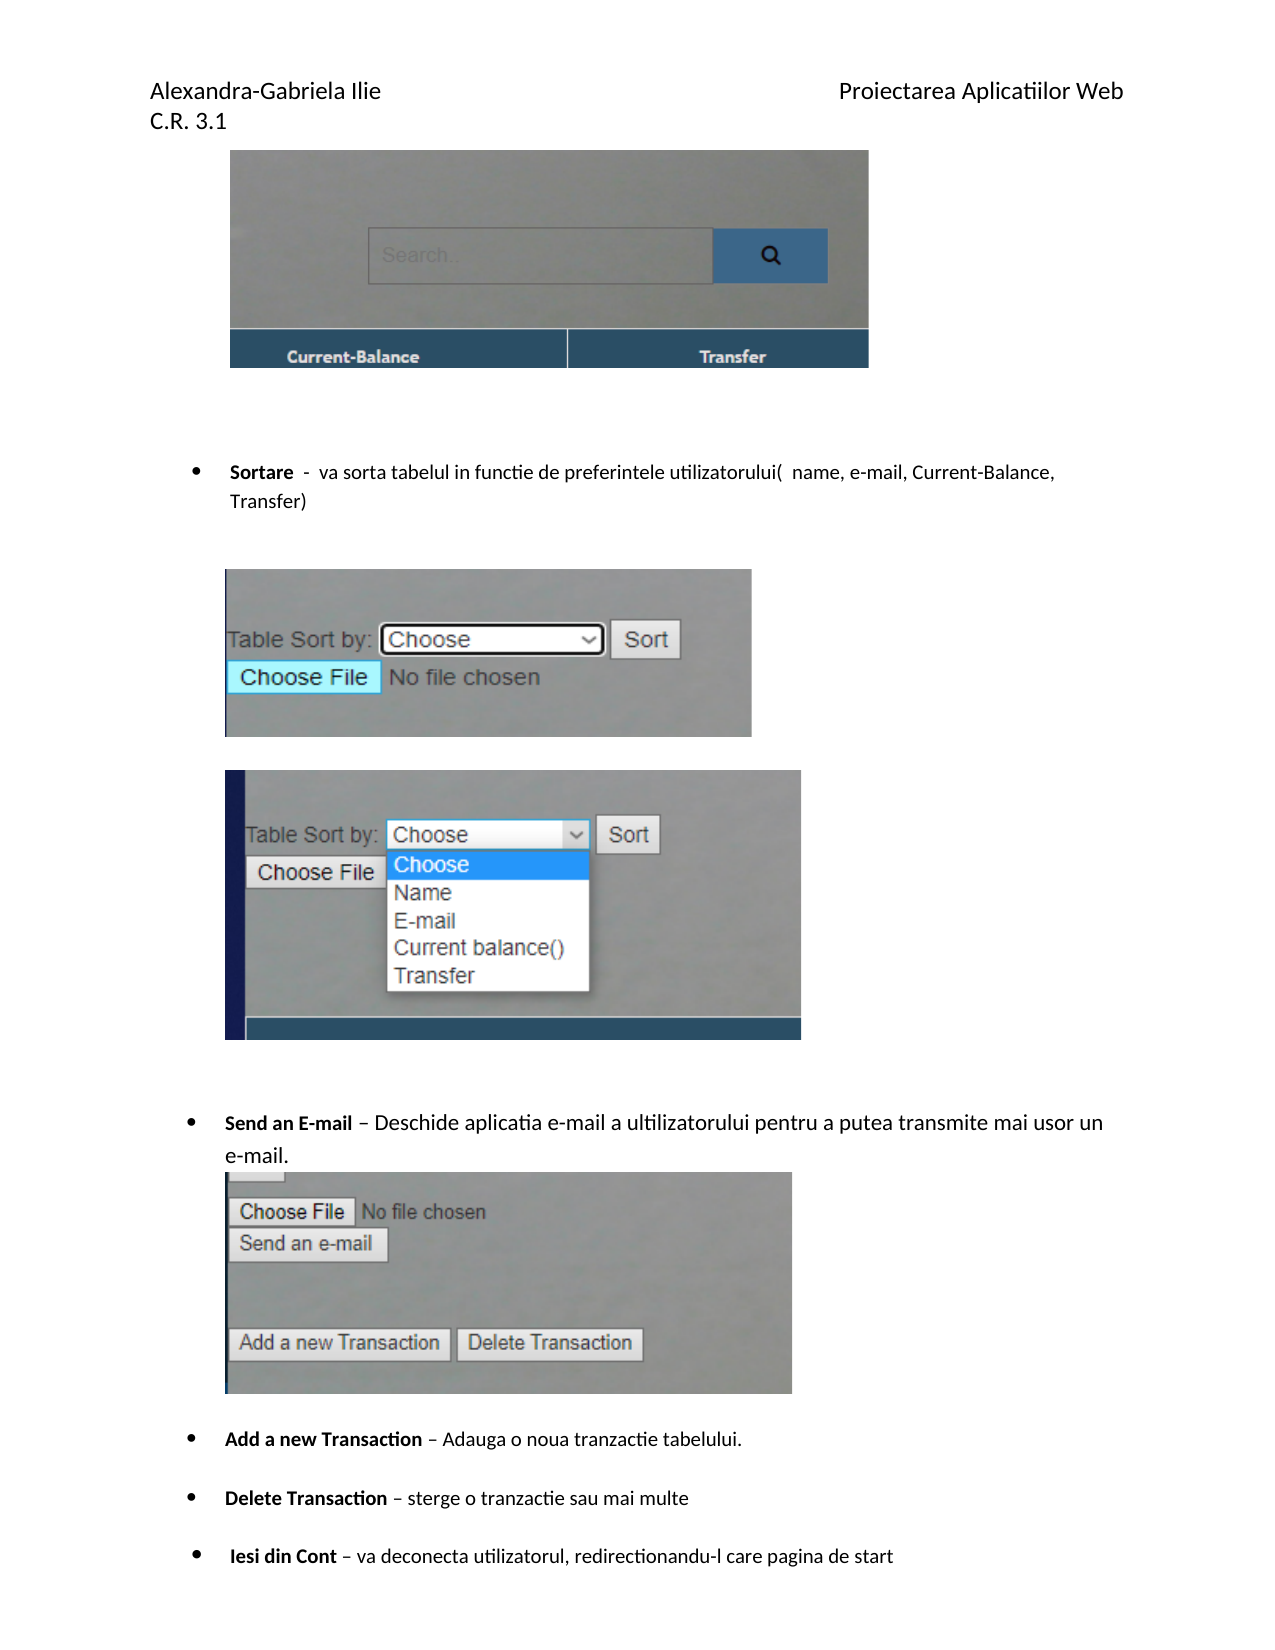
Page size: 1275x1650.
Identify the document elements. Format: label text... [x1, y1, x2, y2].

list Iesi din Cont – va deconecta utilizatorul, redirectionandu-l care pagina de start [192, 1543, 1125, 1569]
list Add a new Transaction – Adauga o noua tranzactie tabelului. [187, 1427, 1125, 1452]
list Send an E-mail – Deschide aplicatia e-mail a ultilizatorului pentru a putea transmite mai usor un e-mail. [187, 1108, 1125, 1169]
list Delete Transaction – sterge o tranzactie sau mai multe [187, 1485, 1125, 1510]
list Sortare - va sorta tabelul in functie de preferintele utilizatorului( name, e-mail, Current-Balance, Transfer) [192, 459, 1125, 513]
